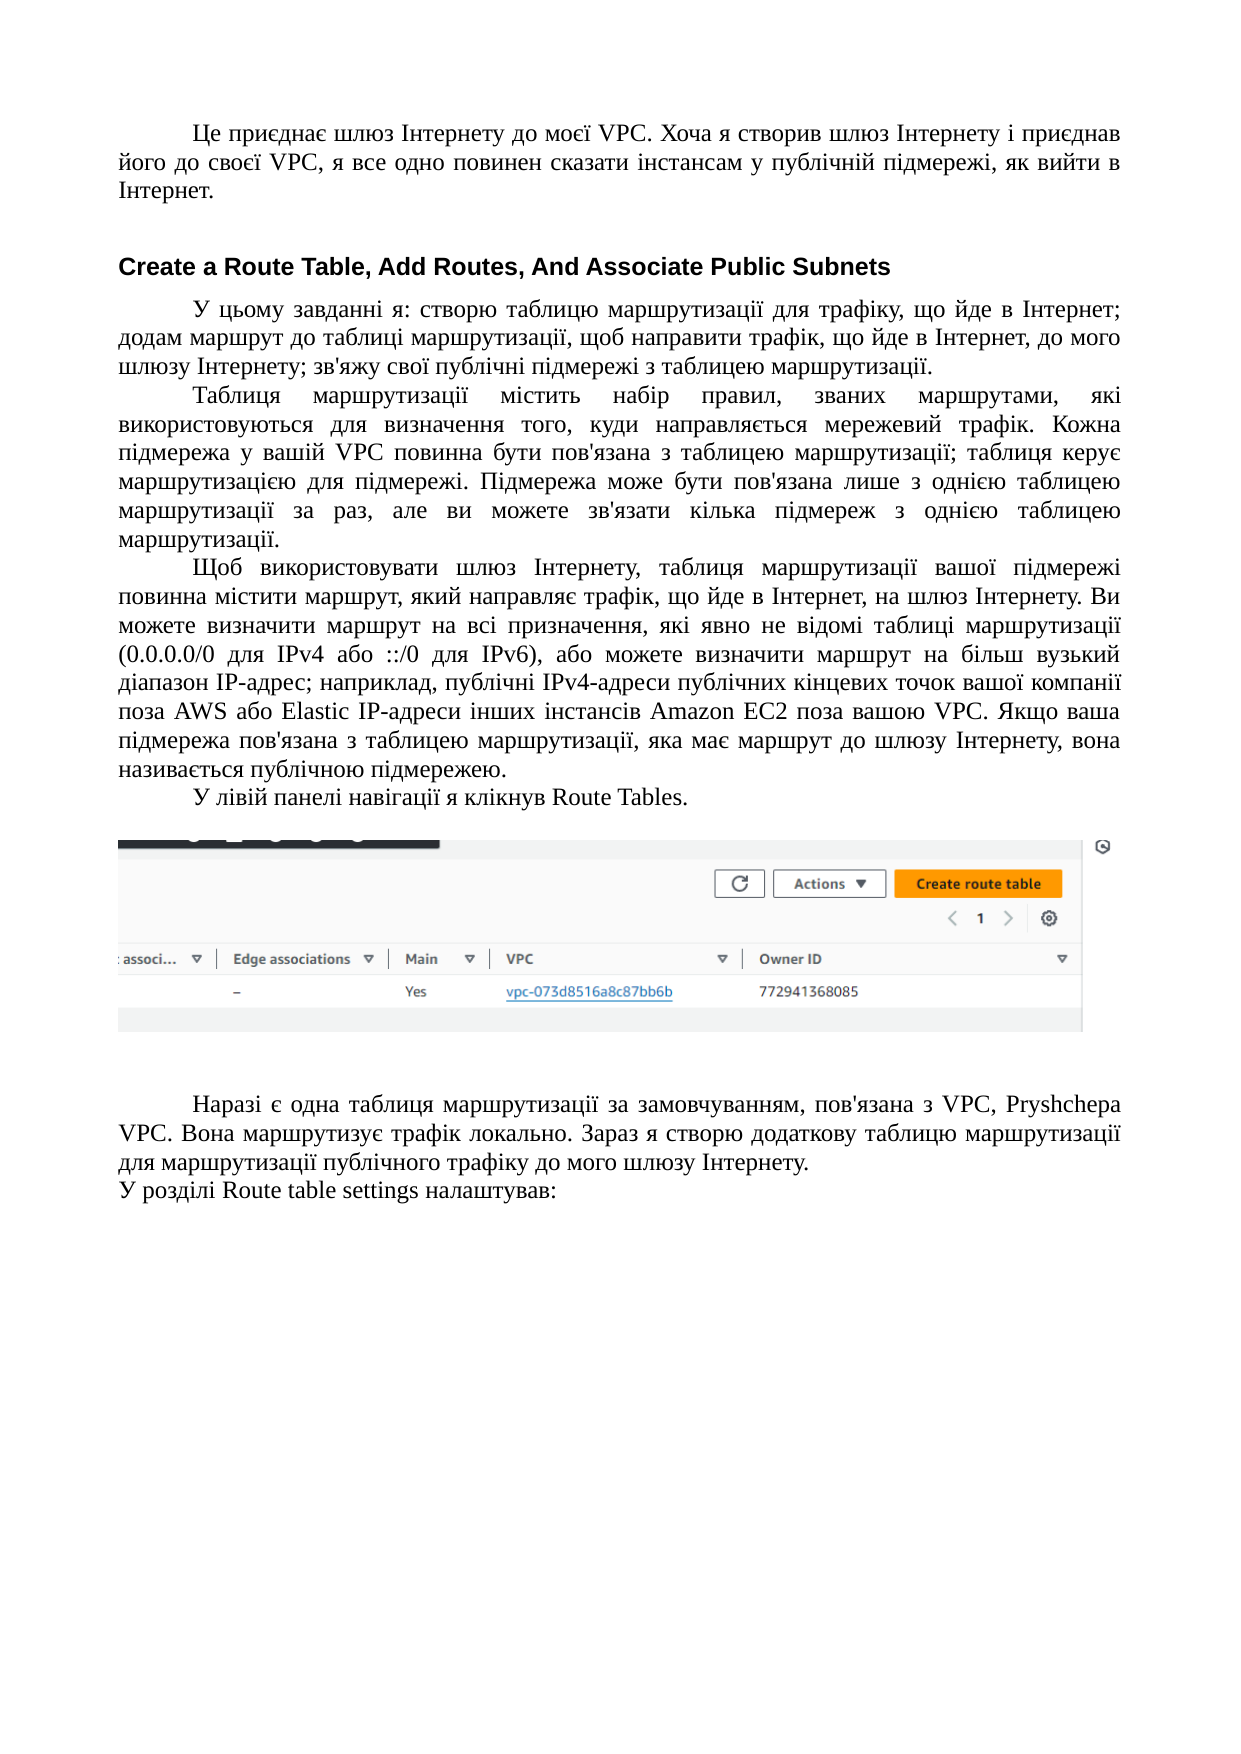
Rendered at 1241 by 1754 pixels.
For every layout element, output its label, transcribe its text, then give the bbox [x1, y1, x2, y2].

text У лівій панелі навігації я клікнув Route Tables. [118, 782, 1122, 811]
picture [118, 840, 1123, 1032]
text У цьому завданні я: створю таблицю маршрутизації для трафіку, що йде в Інтернет; додам маршрут до таблиці маршрутизації, щоб направити трафік, що йде в Інтернет, до мого шлюзу Інтернету; зв'яжу свої публічні підмережі з таблицею маршрутизації. [118, 294, 1122, 380]
text Наразі є одна таблиця маршрутизації за замовчуванням, пов'язана з VPC, Pryshchepa VPC. Вона маршрутизує трафік локально. Зараз я створю додаткову таблицю маршрутизації для маршрутизації публічного трафіку до мого шлюзу Інтернету. [118, 1089, 1122, 1176]
text Це приєднає шлюз Інтернету до моєї VPC. Хоча я створив шлюз Інтернету і приєднав його до своєї VPC, я все одно повинен сказати інстансам у публічній підмережі, як вийти в Інтернет. [118, 118, 1122, 204]
text Щоб використовувати шлюз Інтернету, таблиця маршрутизації вашої підмережі повинна містити маршрут, який направляє трафік, що йде в Інтернет, на шлюз Інтернету. Ви можете визначити маршрут на всі призначення, які явно не відомі таблиці маршрутизації (0.0.0.0/0 для IPv4 або ::/0 для IPv6), або можете визначити маршрут на більш вузький діапазон IP-адрес; наприклад, публічні IPv4-адреси публічних кінцевих точок вашої компанії поза AWS або Elastic IP-адреси інших інстансів Amazon EC2 поза вашою VPC. Якщо ваша підмережа пов'язана з таблицею маршрутизації, яка має маршрут до шлюзу Інтернету, вона називається публічною підмережею. [118, 552, 1122, 782]
text У розділі Route table settings налаштував: [118, 1176, 1122, 1204]
subtitle Create a Route Table, Add Routes, And Associate Public Subnets [118, 248, 1122, 281]
text Таблиця маршрутизації містить набір правил, званих маршрутами, які використовуються для визначення того, куди направляється мережевий трафік. Кожна підмережа у вашій VPC повинна бути пов'язана з таблицею маршрутизації; таблиця керує маршрутизацією для підмережі. Підмережа може бути пов'язана лише з однією таблицею маршрутизації за раз, але ви можете зв'язати кілька підмереж з однією таблицею маршрутизації. [118, 380, 1122, 552]
